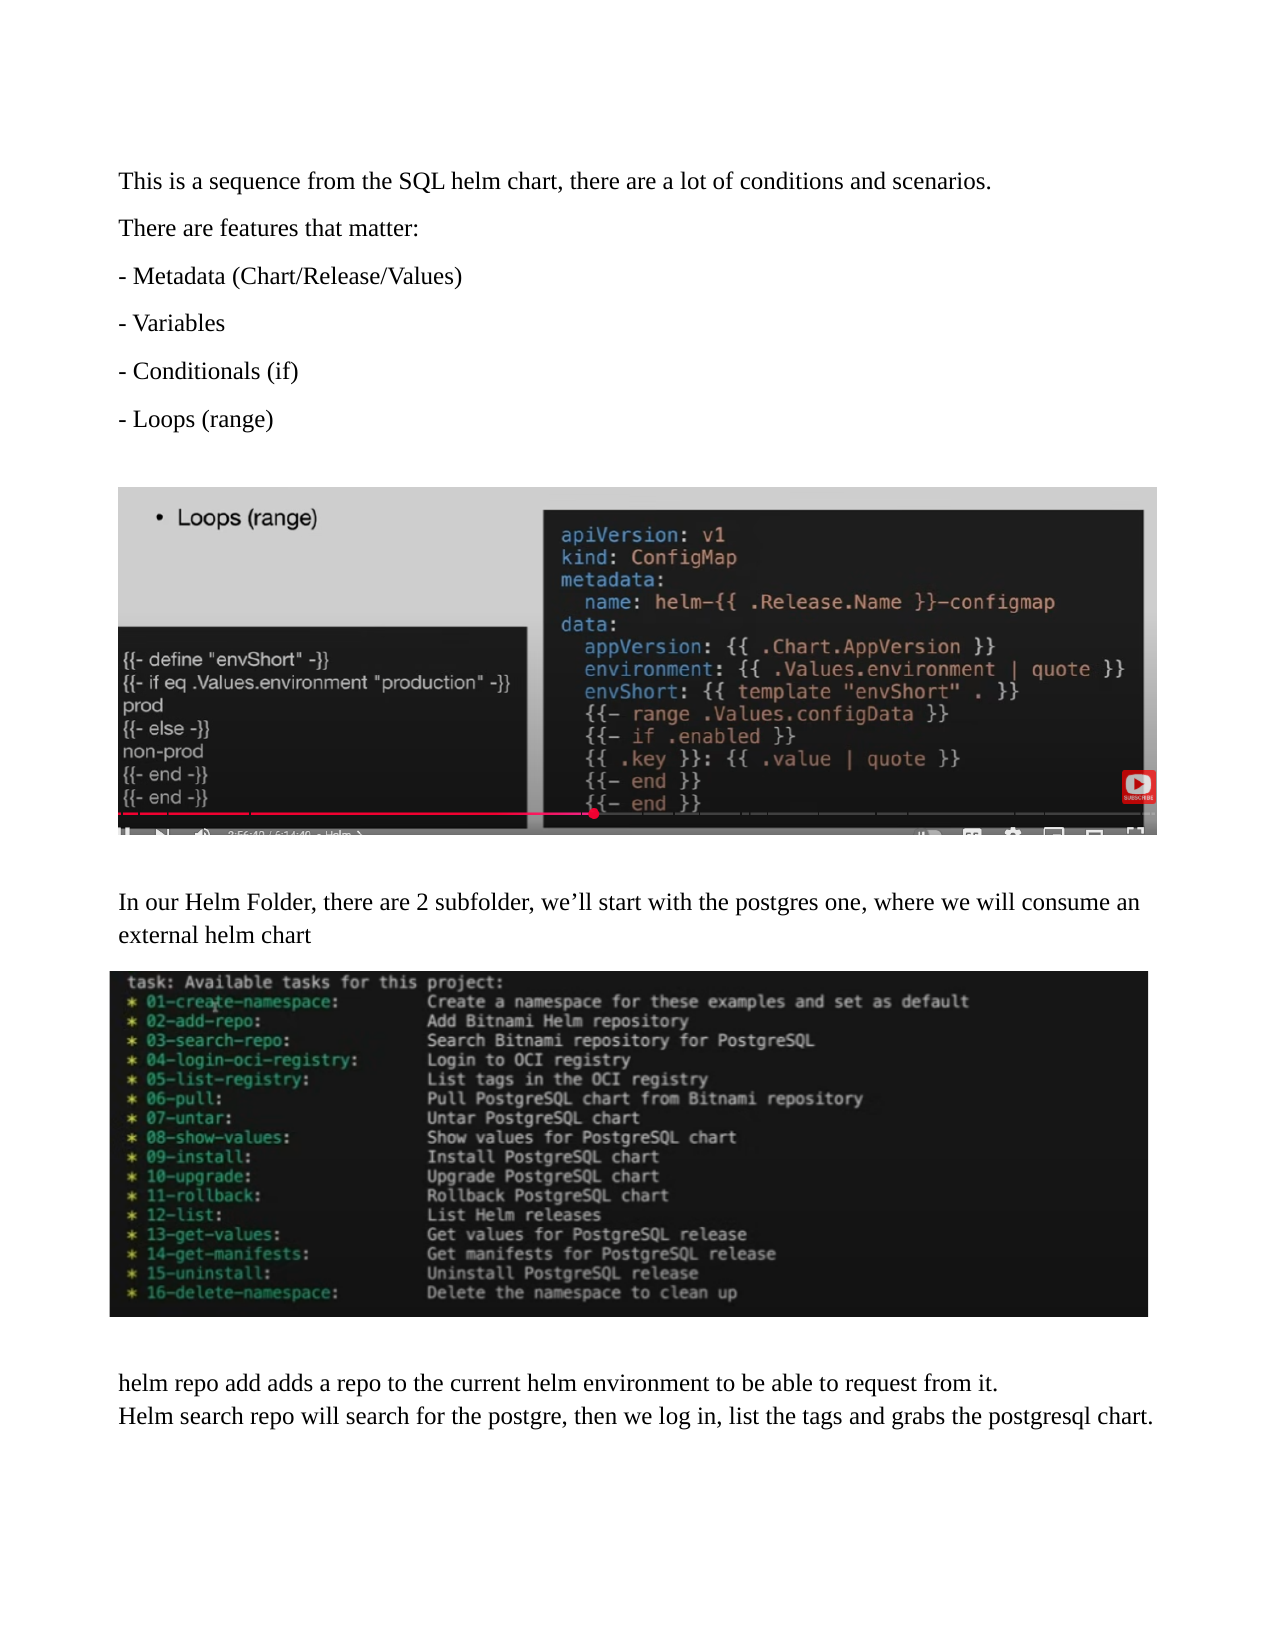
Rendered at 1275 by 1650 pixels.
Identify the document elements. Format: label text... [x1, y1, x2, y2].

text - Loops (range) [118, 404, 1157, 432]
picture [109, 971, 1149, 1317]
picture [118, 487, 1157, 835]
text - Variables [118, 308, 1157, 337]
text In our Helm Folder, there are 2 subfolder, we’ll start with the postgres one, where we will consume an external helm chart [118, 887, 1157, 948]
text helm repo add adds a repo to the current helm environment to be able to request from it. Helm search repo will search for the postgre, then we log in, list the tags and grabs the postgresql chart. [118, 1368, 1157, 1430]
text There are features that matter: [118, 213, 1157, 242]
text - Conditionals (if) [118, 356, 1157, 385]
text - Metadata (Chart/Release/Values) [118, 261, 1157, 290]
text This is a sequence from the SQL helm chart, there are a lot of conditions and scenarios. [118, 166, 1157, 194]
